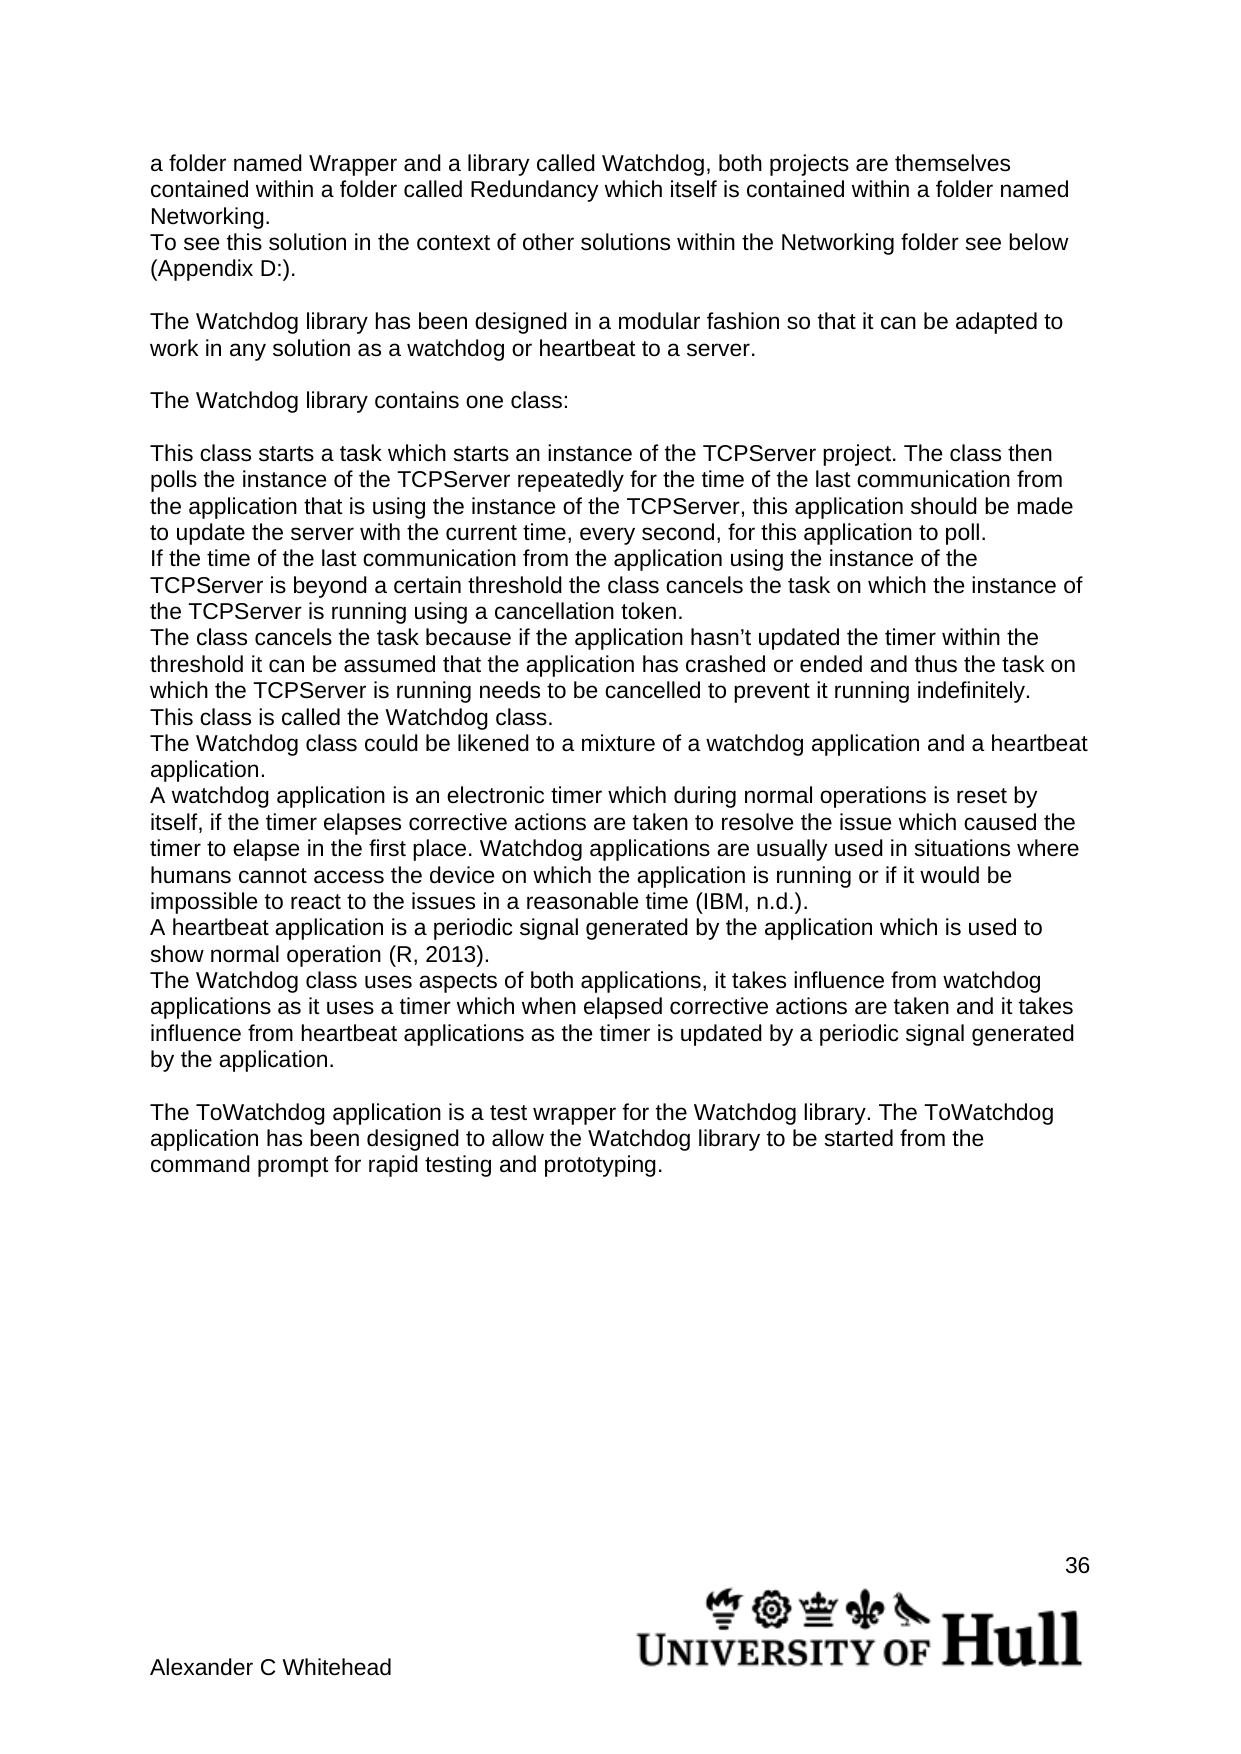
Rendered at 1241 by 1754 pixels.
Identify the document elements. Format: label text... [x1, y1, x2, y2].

text This class starts a task which starts an instance of the TCPServer project. The class then polls the instance of the TCPServer repeatedly for the time of the last communication from the application that is using the instance of the TCPServer, this application should be made to update the server with the current time, every second, for this application to poll. [150, 440, 1090, 545]
text If the time of the last communication from the application using the instance of the TCPServer is beyond a certain threshold the class cancels the task on which the instance of the TCPServer is running using a cancellation token. [150, 545, 1090, 624]
text The Watchdog library contains one class: [150, 387, 1090, 413]
picture [630, 1578, 1091, 1676]
text The class cancels the task because if the application hasn’t updated the timer within the threshold it can be assumed that the application has crashed or ended and thus the task on which the TCPServer is running needs to be cancelled to prevent it running indefinitely. [150, 624, 1090, 703]
text A heartbeat application is a periodic signal generated by the application which is used to show normal operation [ CITATION Ala13 \l 2057 ]. [150, 914, 1090, 967]
text The Watchdog class could be likened to a mixture of a watchdog application and a heartbeat application. [150, 730, 1090, 782]
text The ToWatchdog application is a test wrapper for the Watchdog library. The ToWatchdog application has been designed to allow the Watchdog library to be started from the command prompt for rapid testing and prototyping. [150, 1099, 1090, 1178]
text As can be seen in the code map above (Figure 16) in the solution for the Watchdog there are two projects; an application called ToWatchdog contained within a folder named Wrapper and a library called Watchdog, both projects are themselves contained within a folder called Redundancy which itself is contained within a folder named Networking. [150, 150, 1090, 229]
text The Watchdog class uses aspects of both applications, it takes influence from watchdog applications as it uses a timer which when elapsed corrective actions are taken and it takes influence from heartbeat applications as the timer is updated by a periodic signal generated by the application. [150, 967, 1090, 1072]
text To see this solution in the context of other solutions within the Networking folder see below (Appendix D:). [150, 229, 1090, 282]
text The Watchdog library has been designed in a modular fashion so that it can be adapted to work in any solution as a watchdog or heartbeat to a server. [150, 308, 1090, 361]
text This class is called the Watchdog class. [150, 703, 1090, 730]
text A watchdog application is an electronic timer which during normal operations is reset by itself, if the timer elapses corrective actions are taken to resolve the issue which caused the timer to elapse in the first place. Watchdog applications are usually used in situations where humans cannot access the device on which the application is running or if it would be impossible to react to the issues in a reasonable time [ CITATION IBM17 \l 2057 ]. [150, 782, 1090, 914]
